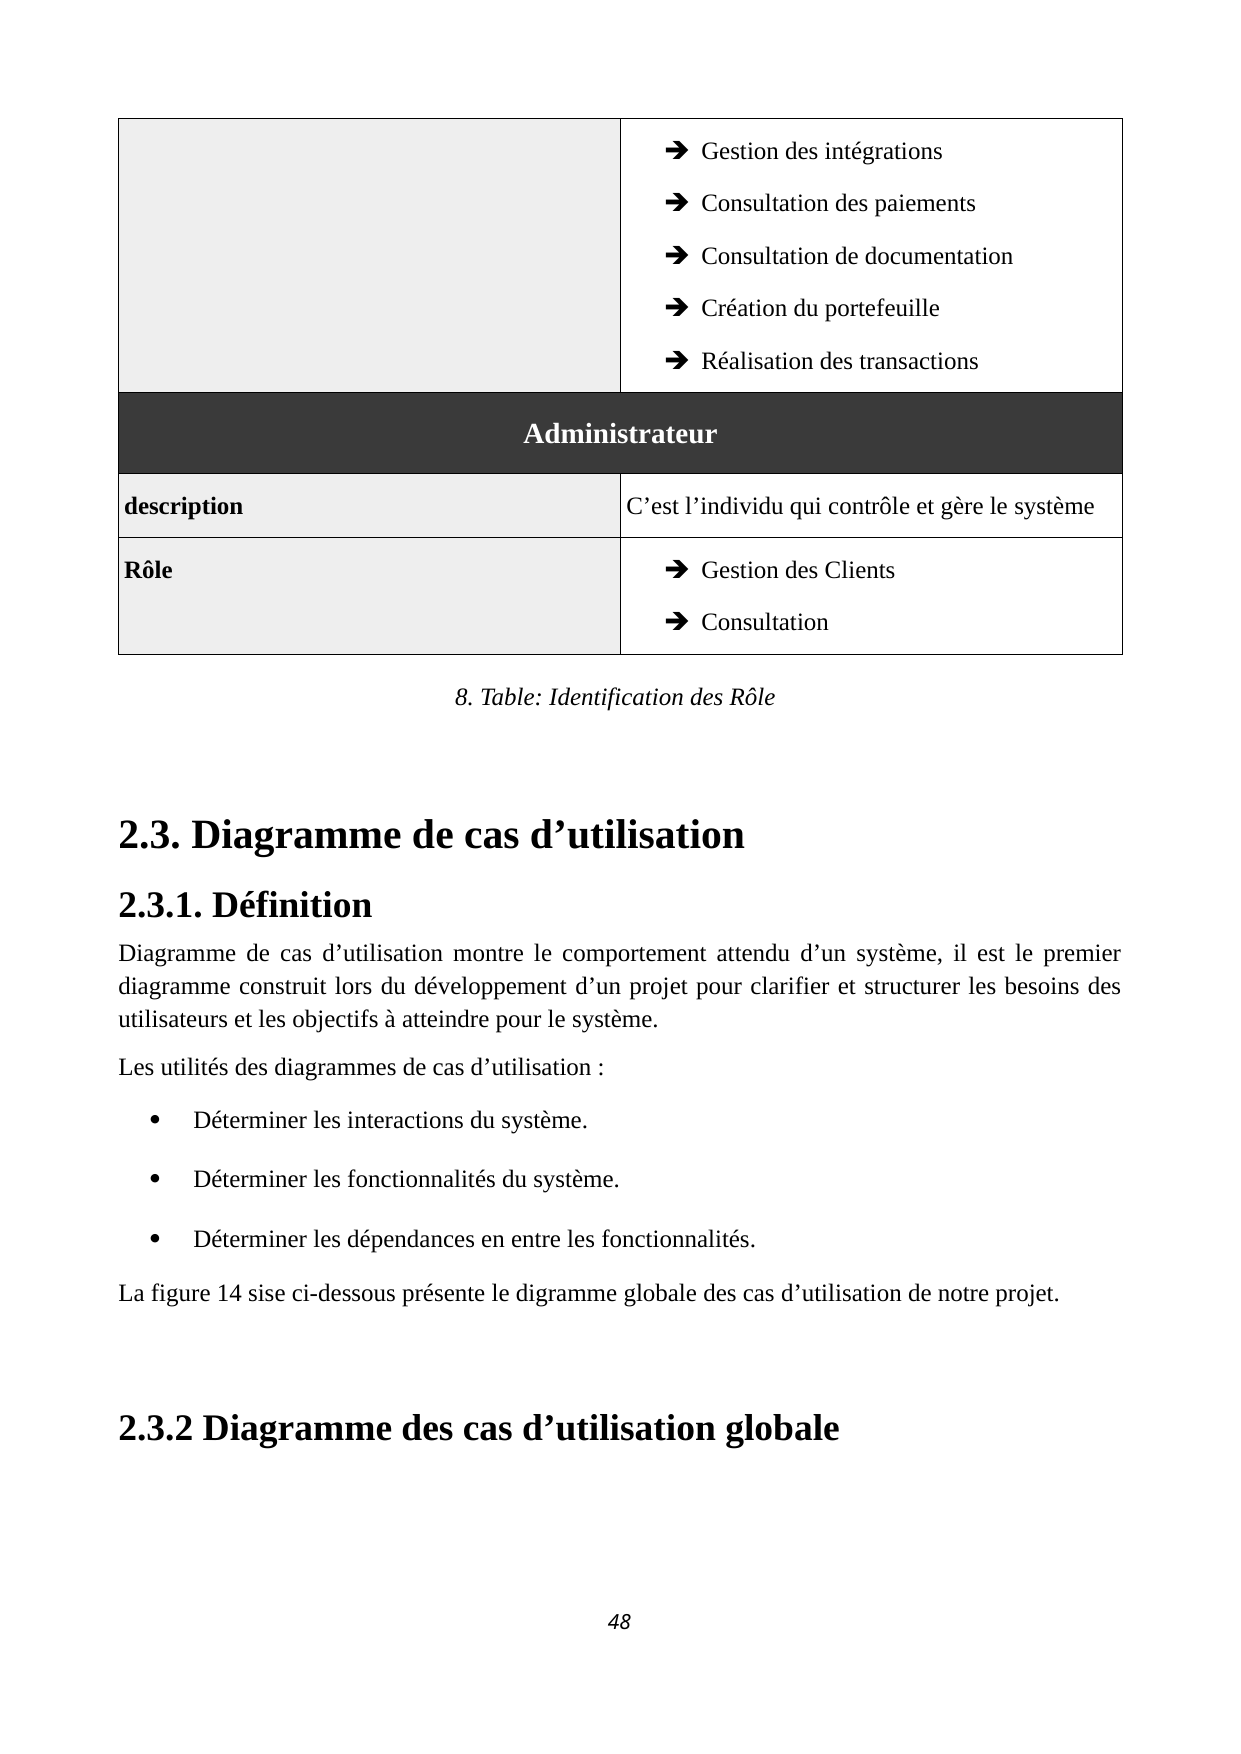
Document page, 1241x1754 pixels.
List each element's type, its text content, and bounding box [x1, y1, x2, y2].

list Déterminer les dépendances en entre les fonctionnalités. [156, 1224, 1122, 1253]
table_header Administrateur [119, 393, 1122, 473]
subtitle 2.3.1. Définition [118, 882, 1122, 925]
subtitle 2.3. Diagramme de cas d’utilisation [118, 809, 1122, 857]
subtitle 2.3.2 Diagramme des cas d’utilisation globale [118, 1406, 1122, 1449]
list Déterminer les interactions du système. [156, 1105, 1122, 1134]
text 8. Table: Identification des Rôle [118, 666, 1122, 714]
table_cell C’est l’individu qui contrôle et gère le système [621, 474, 1122, 537]
table_cell description [119, 474, 620, 537]
list Déterminer les fonctionnalités du système. [156, 1164, 1122, 1193]
table_cell Rôle [119, 538, 620, 654]
text La figure 14 sise ci-dessous présente le digramme globale des cas d’utilisation de notre projet. [118, 1278, 1122, 1306]
text Les utilités des diagrammes de cas d’utilisation : [118, 1052, 1122, 1080]
text Diagramme de cas d’utilisation montre le comportement attendu d’un système, il est le premier diagramme construit lors du développement d’un projet pour clarifier et structurer les besoins des utilisateurs et les objectifs à atteindre pour le système. [118, 938, 1122, 1033]
table_cell Inscription Gestion des intégrations Consultation des paiements Consultation de documentation Création du portefeuille Réalisation des transactions [621, 119, 1122, 392]
table_cell [119, 119, 620, 392]
table_cell Gestion des Clients Consultation [621, 538, 1122, 654]
